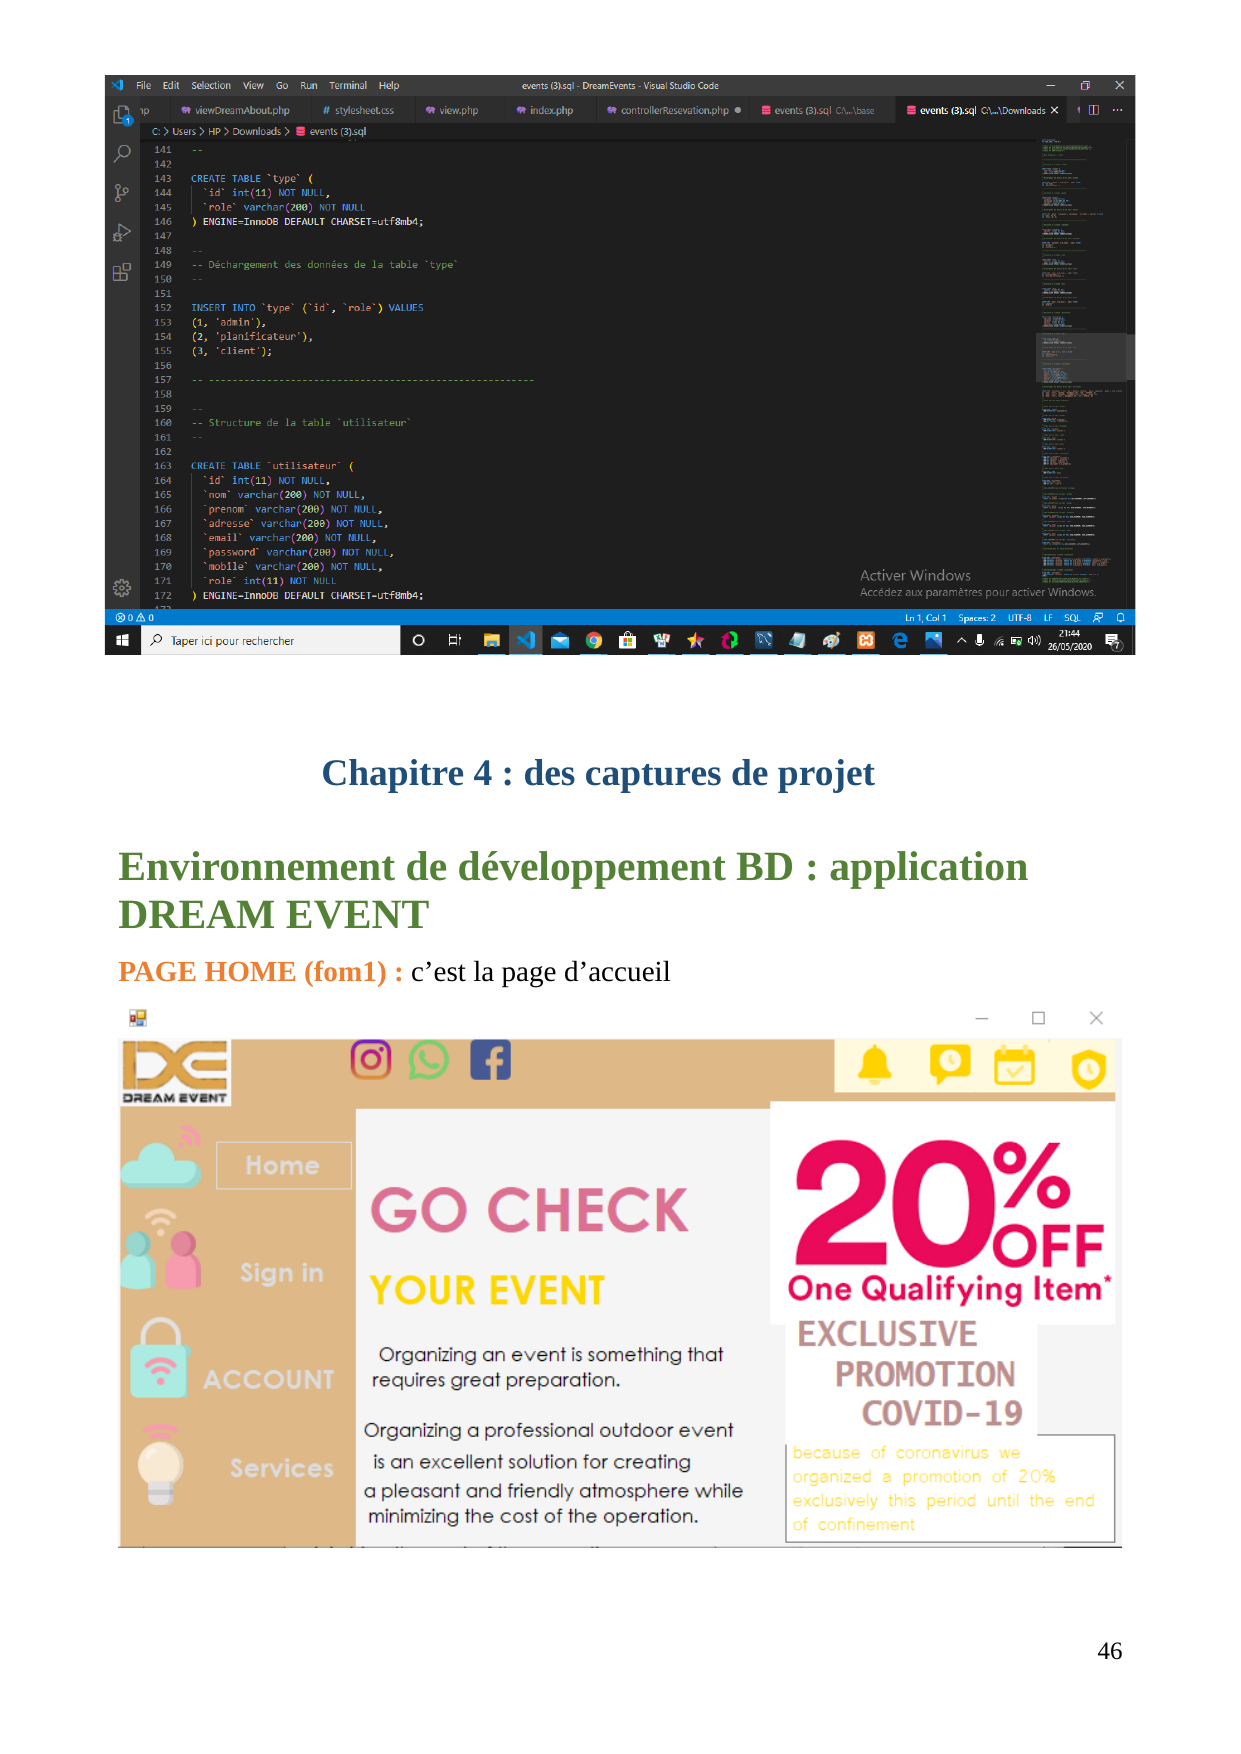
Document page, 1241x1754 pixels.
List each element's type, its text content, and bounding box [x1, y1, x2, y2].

text Chapitre 4 : des captures de projet [118, 750, 1078, 793]
picture [104, 75, 1136, 655]
list PAGE HOME (fom1) : c’est la page d’accueil [118, 954, 1078, 987]
list Environnement de développement BD : application DREAM EVENT [118, 841, 1078, 937]
picture [118, 1003, 1123, 1548]
